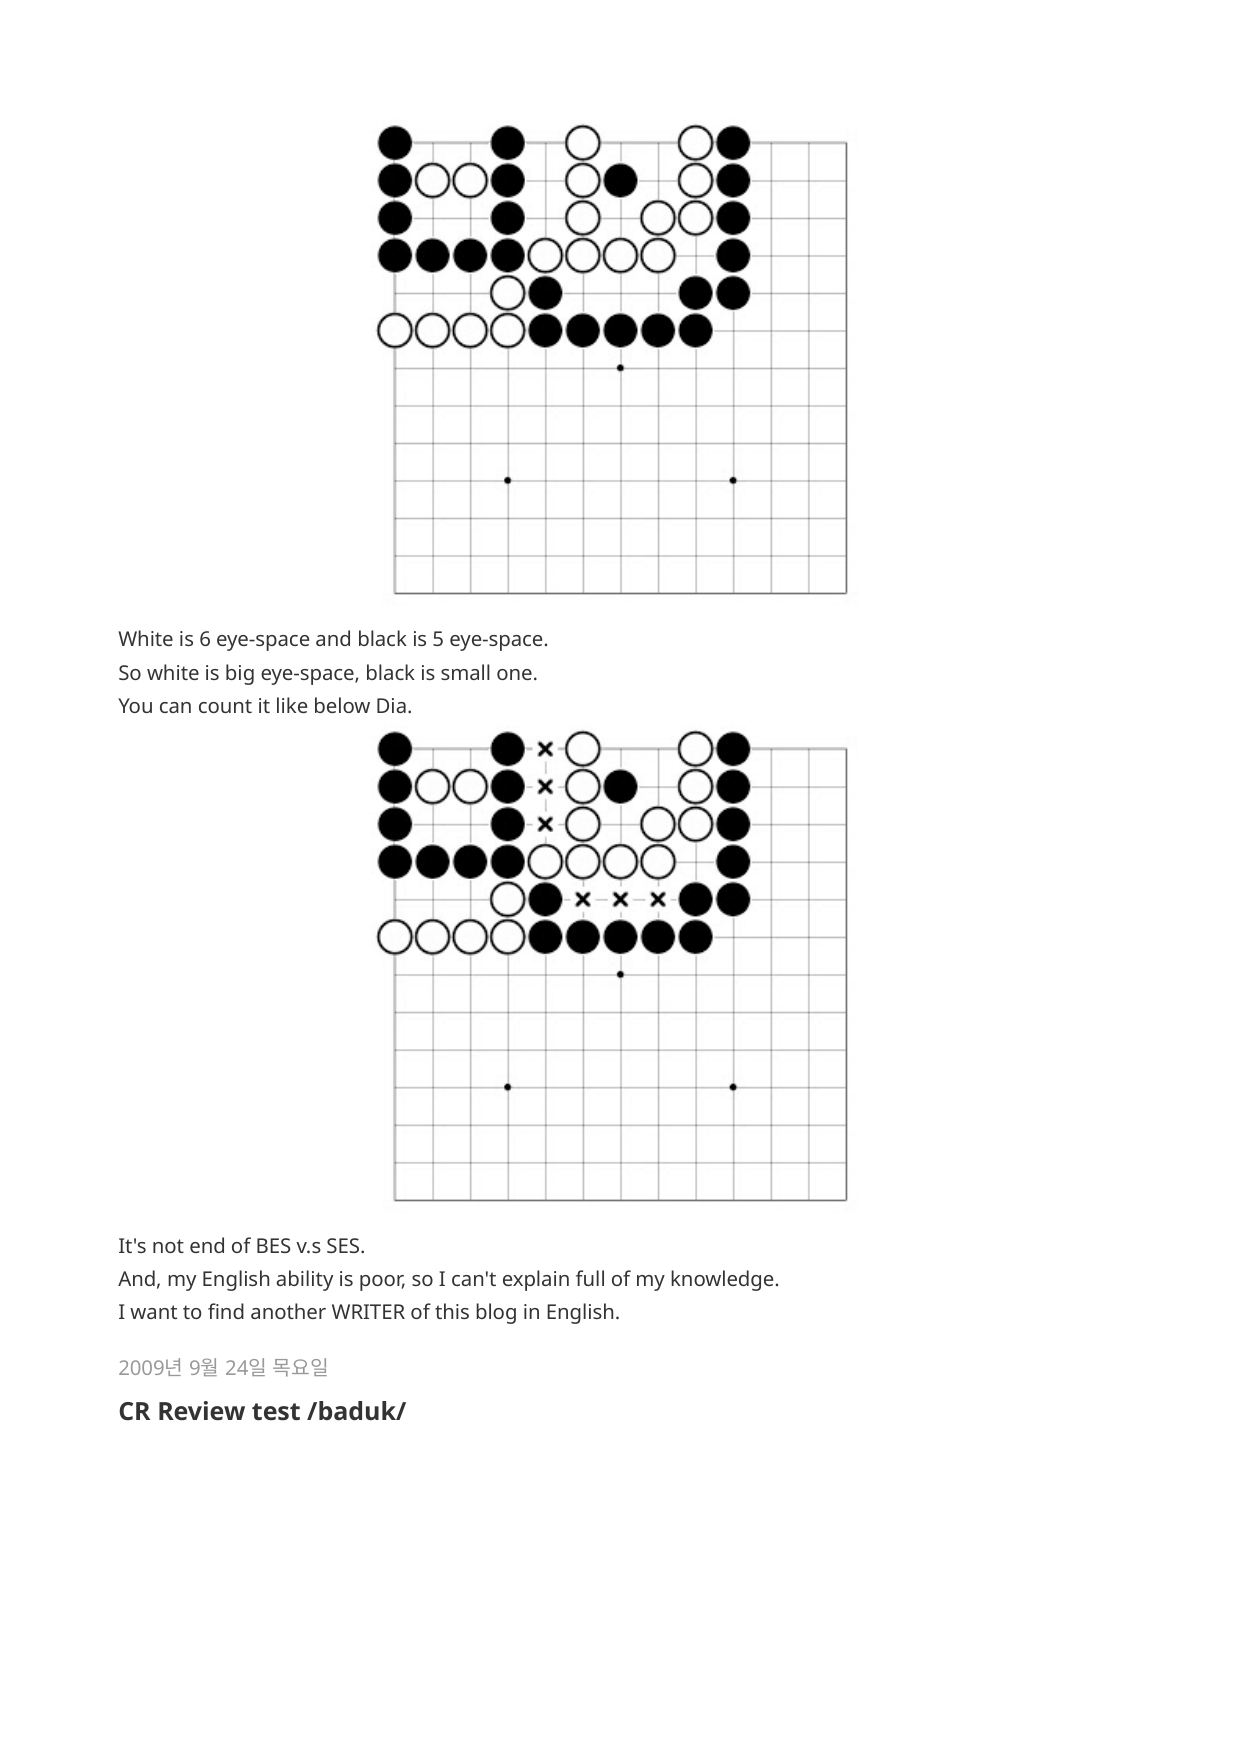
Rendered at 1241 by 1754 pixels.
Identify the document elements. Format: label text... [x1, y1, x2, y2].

text It's not end of BES v.s SES. And, my English ability is poor, so I can't explain full of my knowledge. I want to find another WRITER of this blog in English. [118, 1231, 1122, 1326]
subtitle 2009년 9월 24일 목요일 [118, 1352, 1122, 1381]
subtitle CR Review test /baduk/ [118, 1394, 1122, 1428]
text White is 6 eye-space and black is 5 eye-space. So white is big eye-space, black is small one. You can count it like below Dia. [118, 625, 1122, 719]
picture [371, 726, 870, 1224]
picture [371, 119, 870, 618]
